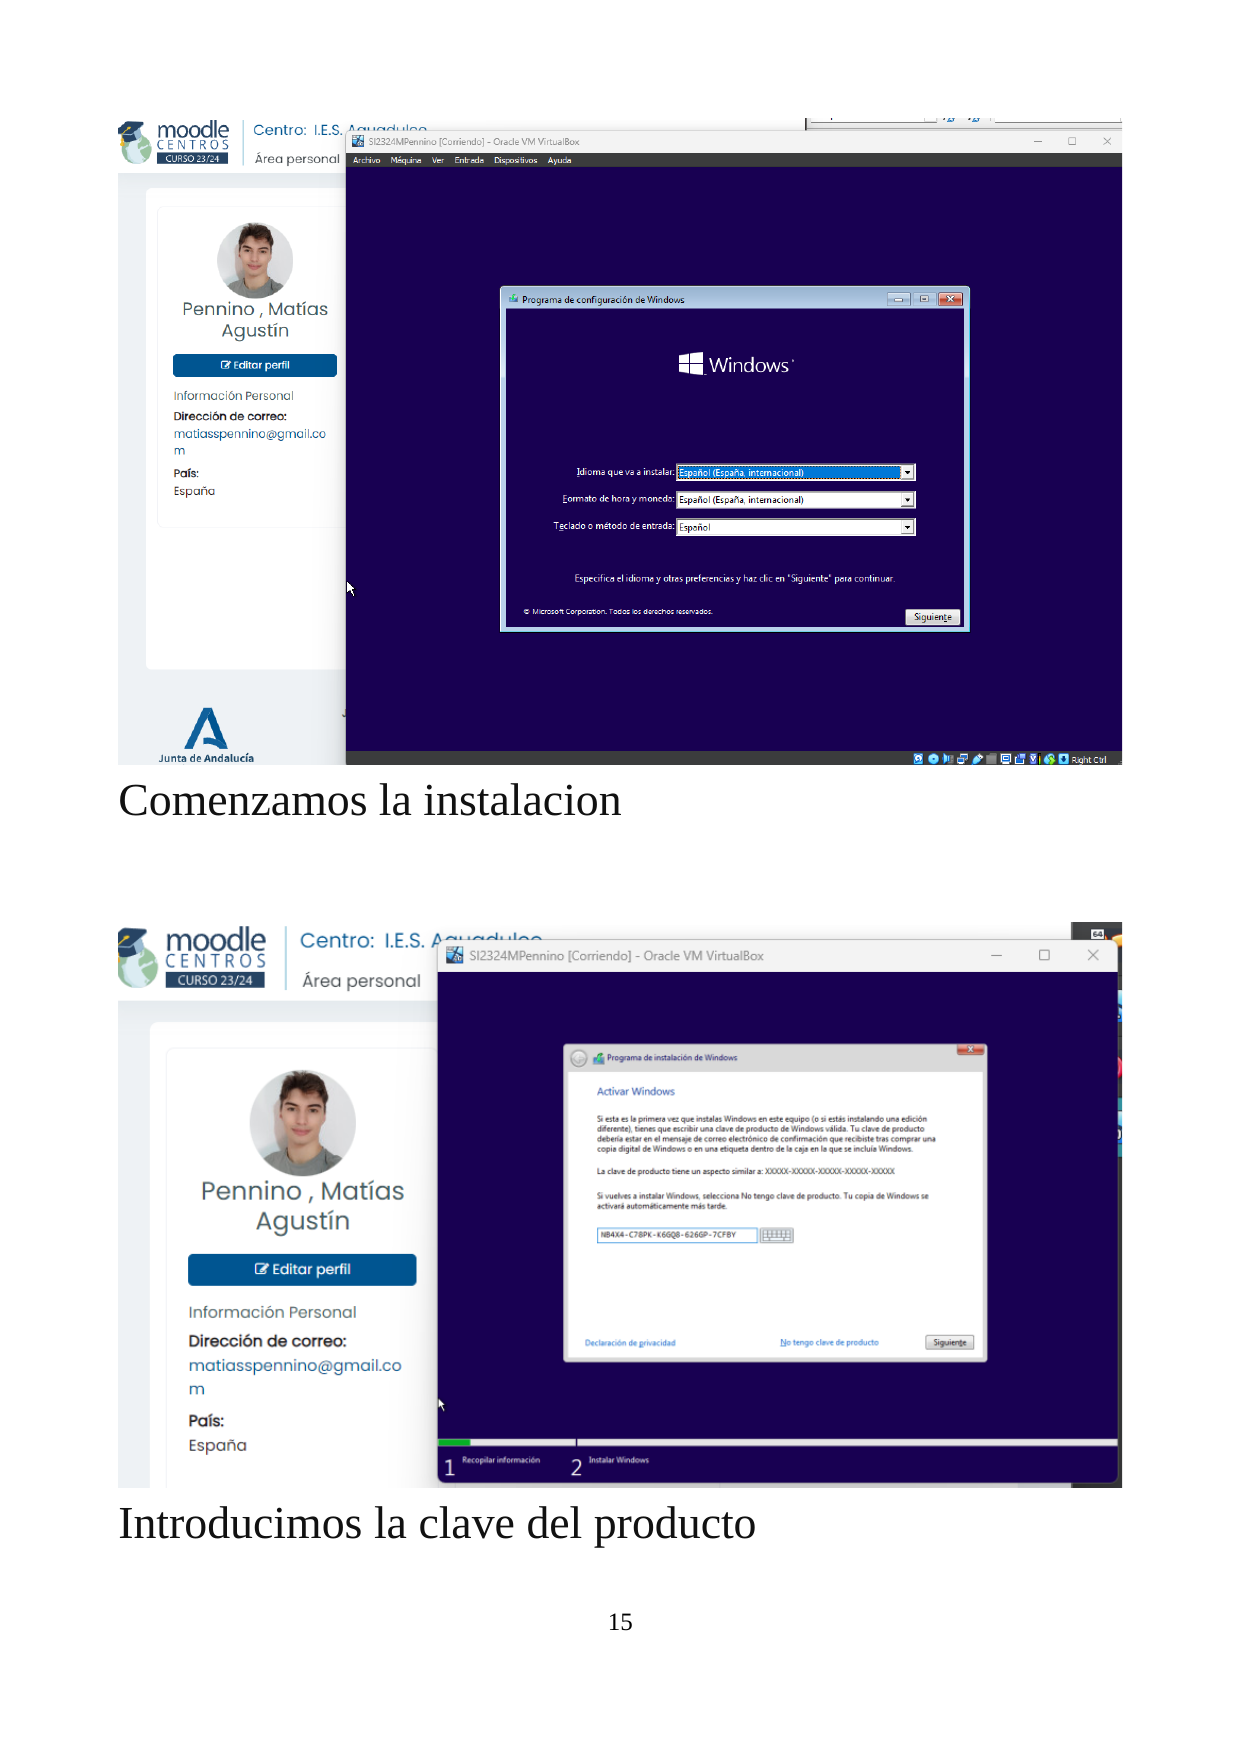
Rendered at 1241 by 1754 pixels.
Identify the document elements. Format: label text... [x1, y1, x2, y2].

text Comenzamos la instalacion [118, 765, 1122, 825]
picture [118, 922, 1123, 1488]
picture [118, 118, 1123, 765]
text Introducimos la clave del producto [118, 1488, 1122, 1548]
